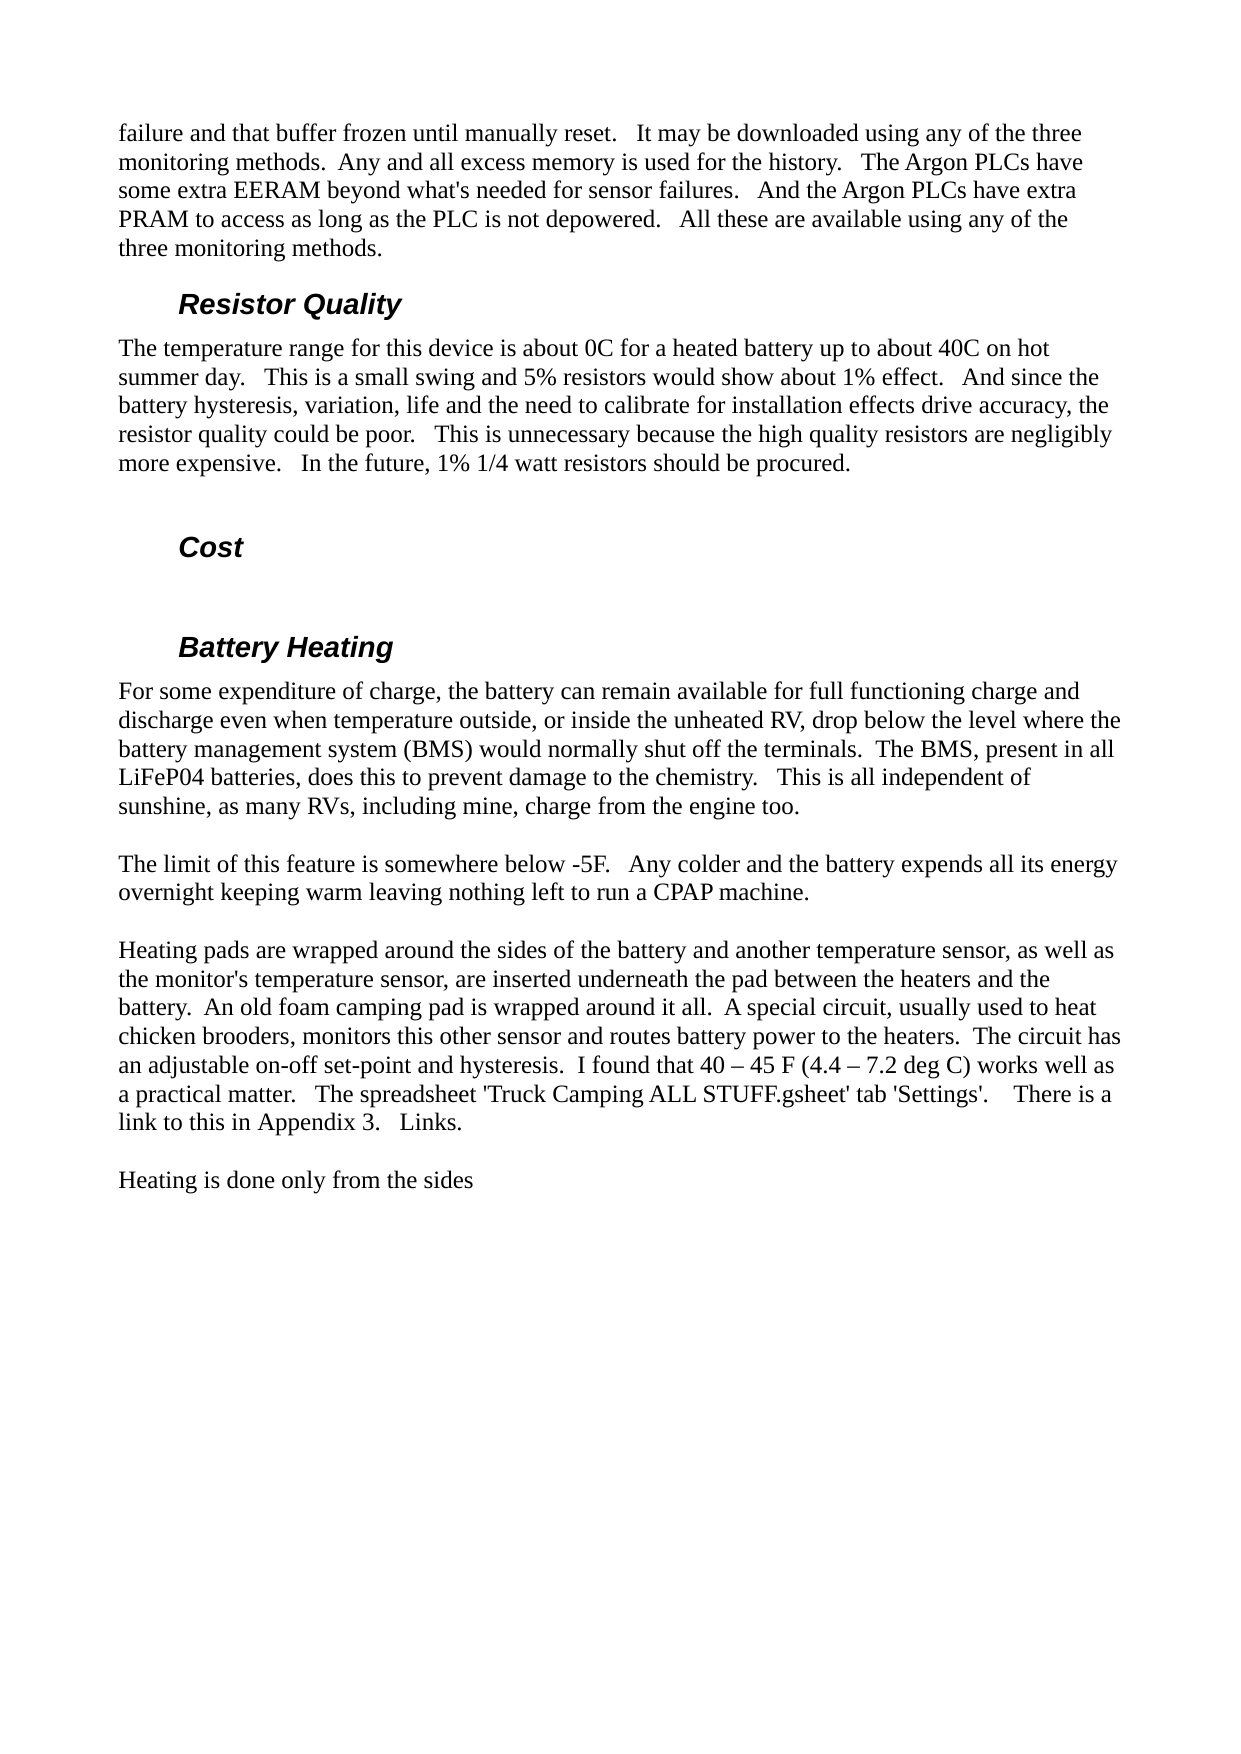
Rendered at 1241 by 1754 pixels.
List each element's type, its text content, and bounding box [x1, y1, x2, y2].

text Heating pads are wrapped around the sides of the battery and another temperature sensor, as well as the monitor's temperature sensor, are inserted underneath the pad between the heaters and the battery. An old foam camping pad is wrapped around it all. A special circuit, usually used to heat chicken brooders, monitors this other sensor and routes battery power to the heaters. The circuit has an adjustable on-off set-point and hysteresis. I found that 40 – 45 F (4.4 – 7.2 deg C) works well as a practical matter. The spreadsheet 'Truck Camping ALL STUFF.gsheet' tab 'Settings'. There is a link to this in Appendix 3. Links. [118, 935, 1122, 1136]
subtitle Resistor Quality [118, 287, 1122, 320]
subtitle Battery Heating [118, 630, 1122, 664]
text The limit of this feature is somewhere below -5F. Any colder and the battery expends all its energy overnight keeping warm leaving nothing left to run a CPAP machine. [118, 849, 1122, 906]
text For some expenditure of charge, the battery can remain available for full functioning charge and discharge even when temperature outside, or inside the unheated RV, drop below the level where the battery management system (BMS) would normally shut off the terminals. The BMS, present in all LiFeP04 batteries, does this to prevent damage to the chemistry. This is all independent of sunshine, as many RVs, including mine, charge from the engine too. [118, 676, 1122, 820]
text failure and that buffer frozen until manually reset. It may be downloaded using any of the three monitoring methods. Any and all excess memory is used for the history. The Argon PLCs have some extra EERAM beyond what's needed for sensor failures. And the Argon PLCs have extra PRAM to access as long as the PLC is not depowered. All these are available using any of the three monitoring methods. [118, 118, 1122, 262]
subtitle Cost [118, 530, 1122, 564]
text The temperature range for this device is about 0C for a heated battery up to about 40C on hot summer day. This is a small swing and 5% resistors would show about 1% effect. And since the battery hysteresis, variation, life and the need to calibrate for installation effects drive accuracy, the resistor quality could be poor. This is unnecessary because the high quality resistors are negligibly more expensive. In the future, 1% 1/4 watt resistors should be procured. [118, 333, 1122, 477]
text Heating is done only from the sides [118, 1165, 1122, 1194]
